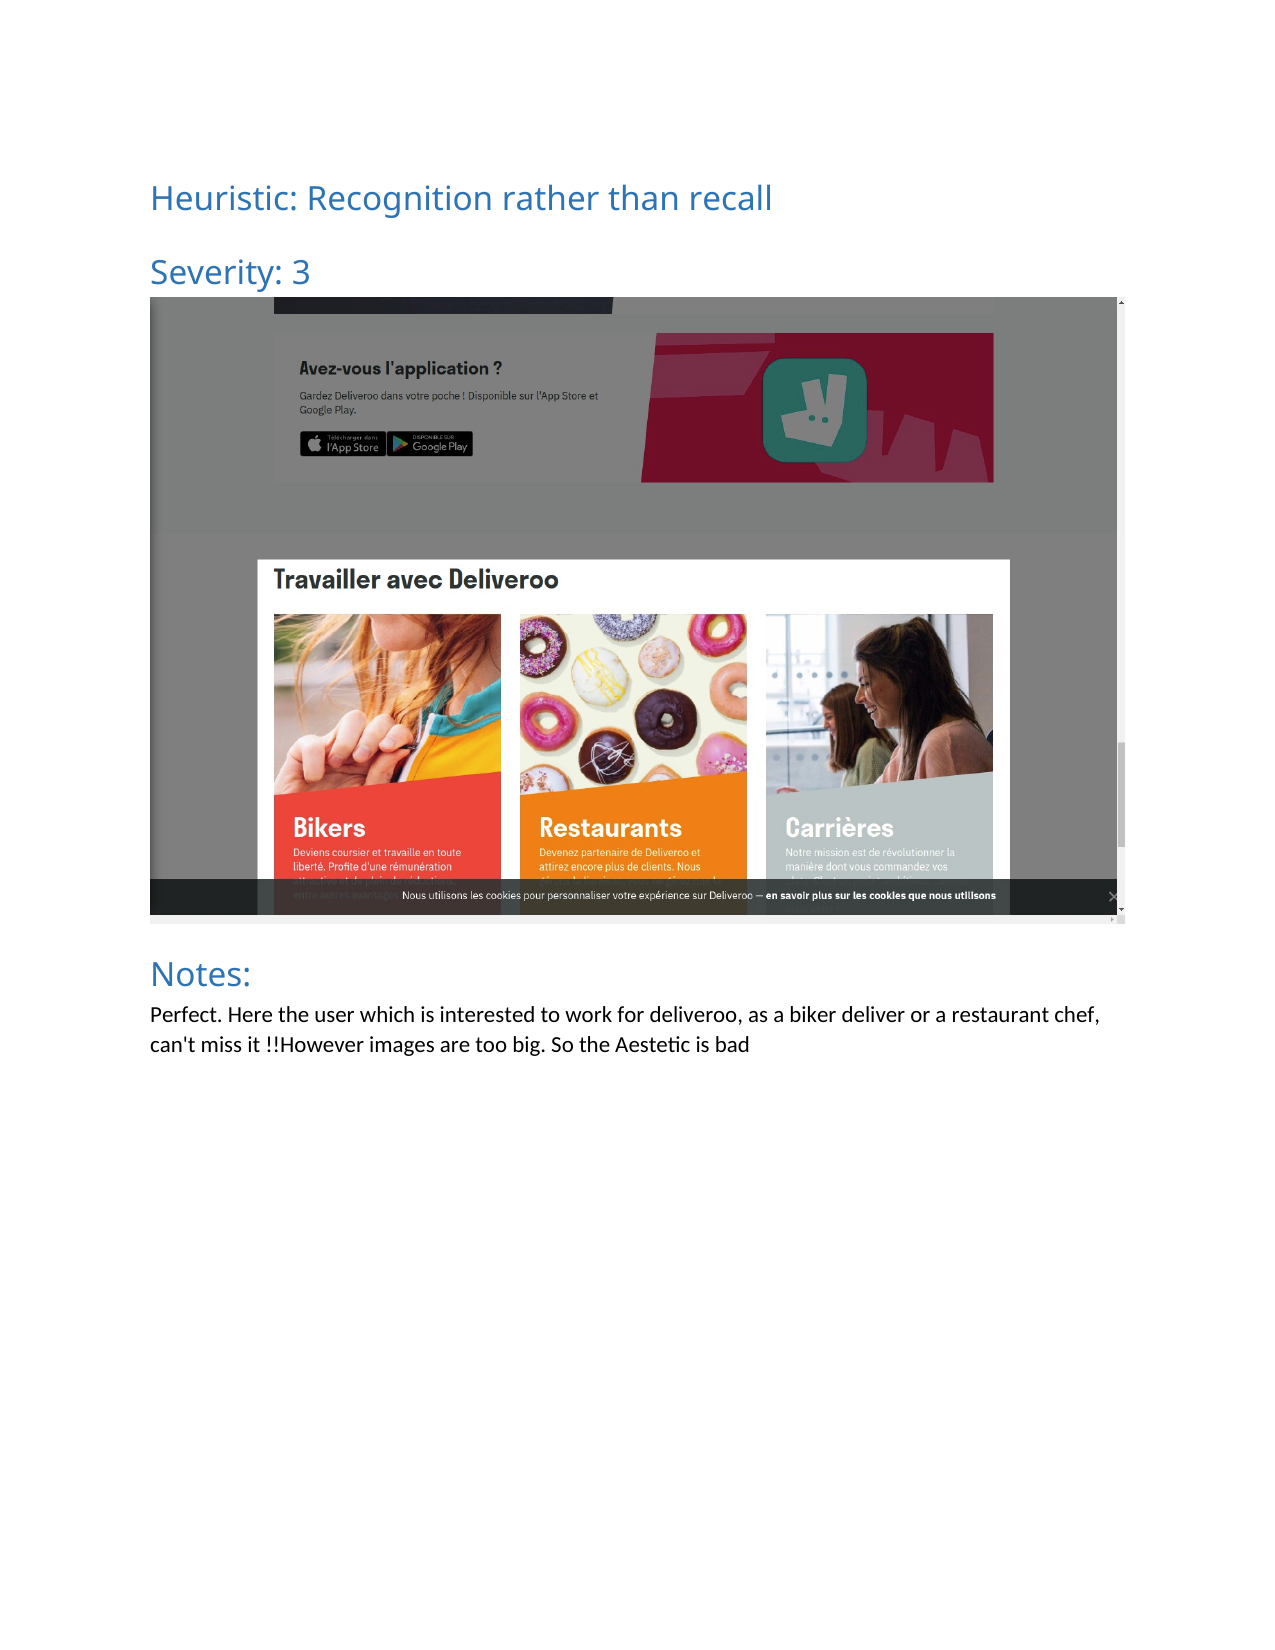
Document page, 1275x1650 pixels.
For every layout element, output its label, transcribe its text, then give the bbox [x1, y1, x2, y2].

text Perfect. Here the user which is interested to work for deliveroo, as a biker deliver or a restaurant chef, can't miss it !!However images are too big. So the Aestetic is bad [150, 1000, 1125, 1058]
subtitle Severity: 3 [150, 249, 1125, 294]
subtitle Notes: [150, 951, 1125, 996]
subtitle Heuristic: Recognition rather than recall [150, 175, 1125, 220]
picture [150, 297, 1125, 924]
